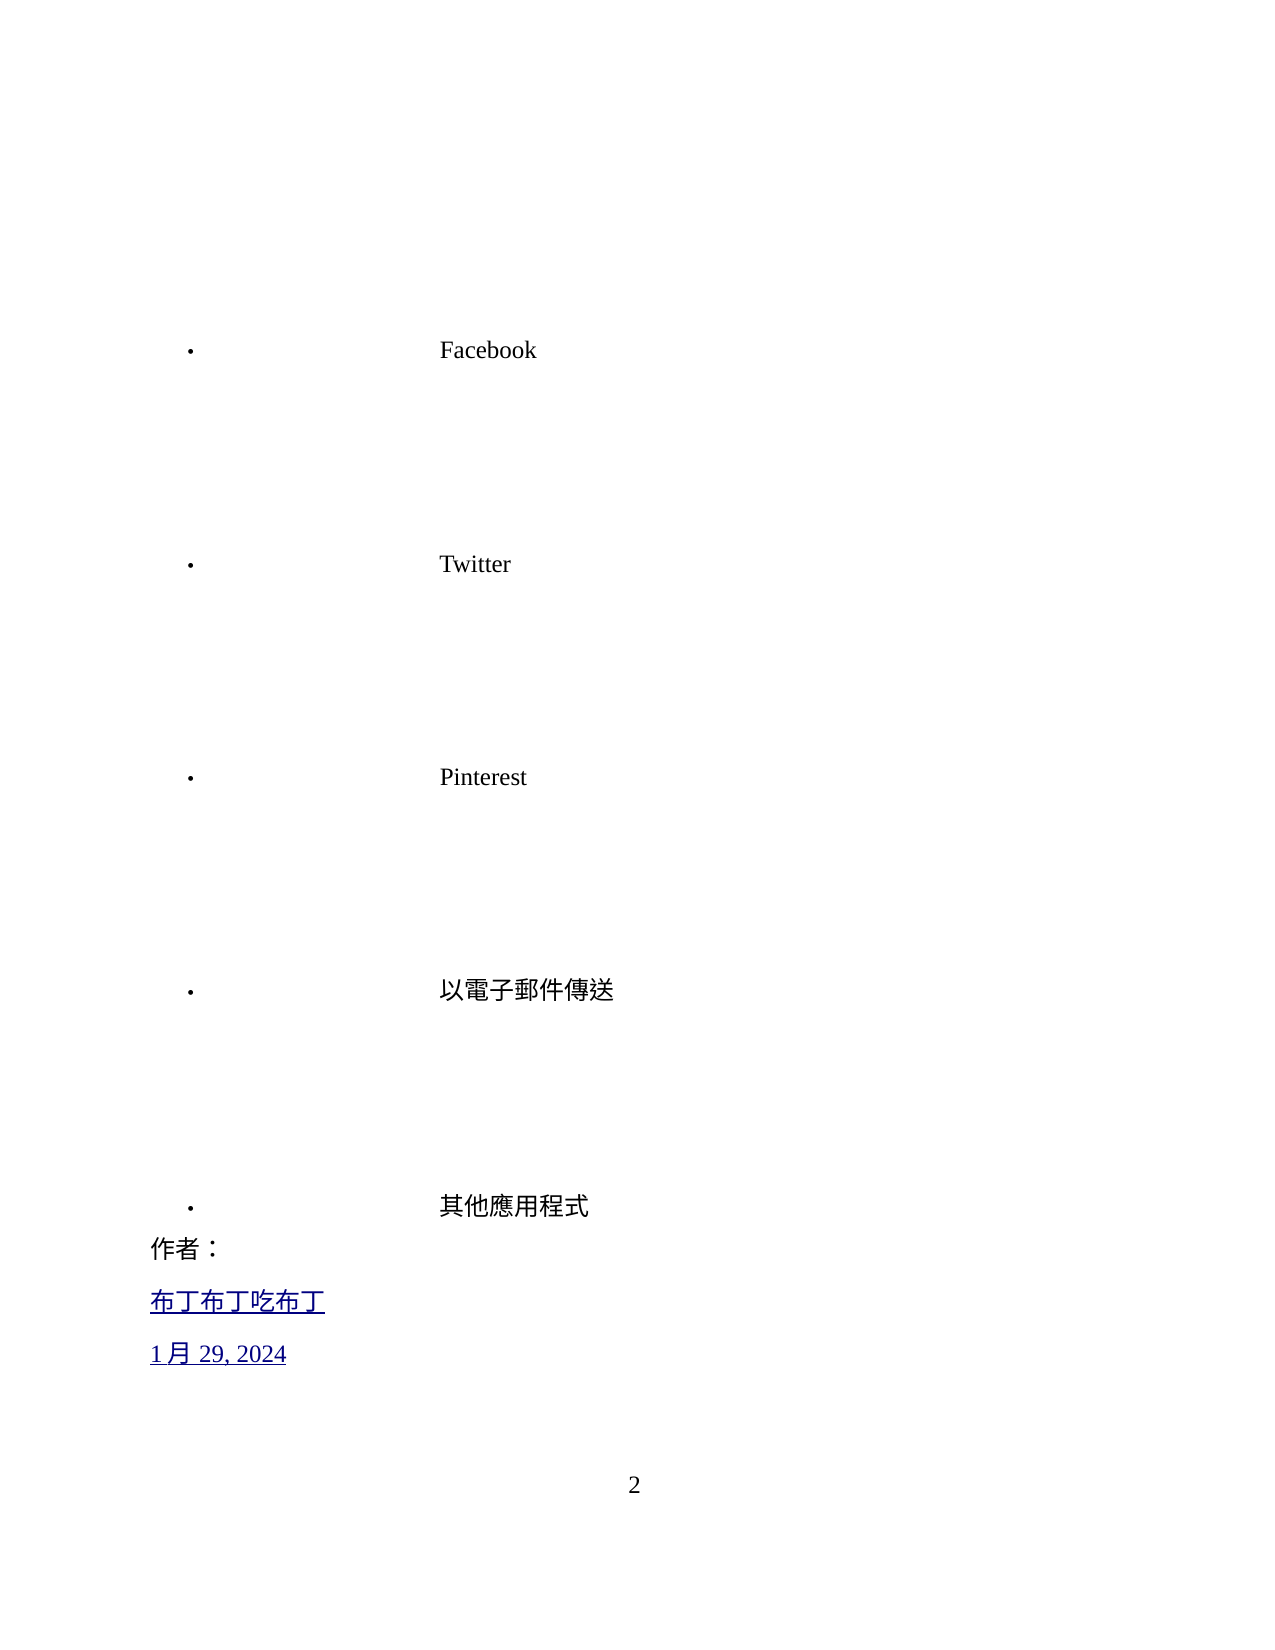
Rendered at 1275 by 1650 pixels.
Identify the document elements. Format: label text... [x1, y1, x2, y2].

list Facebook [187, 150, 1125, 364]
list 其他應用程式 [187, 1007, 1125, 1222]
text 布丁布丁吃布丁 [150, 1283, 1125, 1317]
text 1月 29, 2024 [150, 1335, 1125, 1369]
list Pinterest [187, 577, 1125, 791]
list Twitter [187, 364, 1125, 577]
list 以電子郵件傳送 [187, 791, 1125, 1007]
text 作者： [150, 1231, 1125, 1266]
